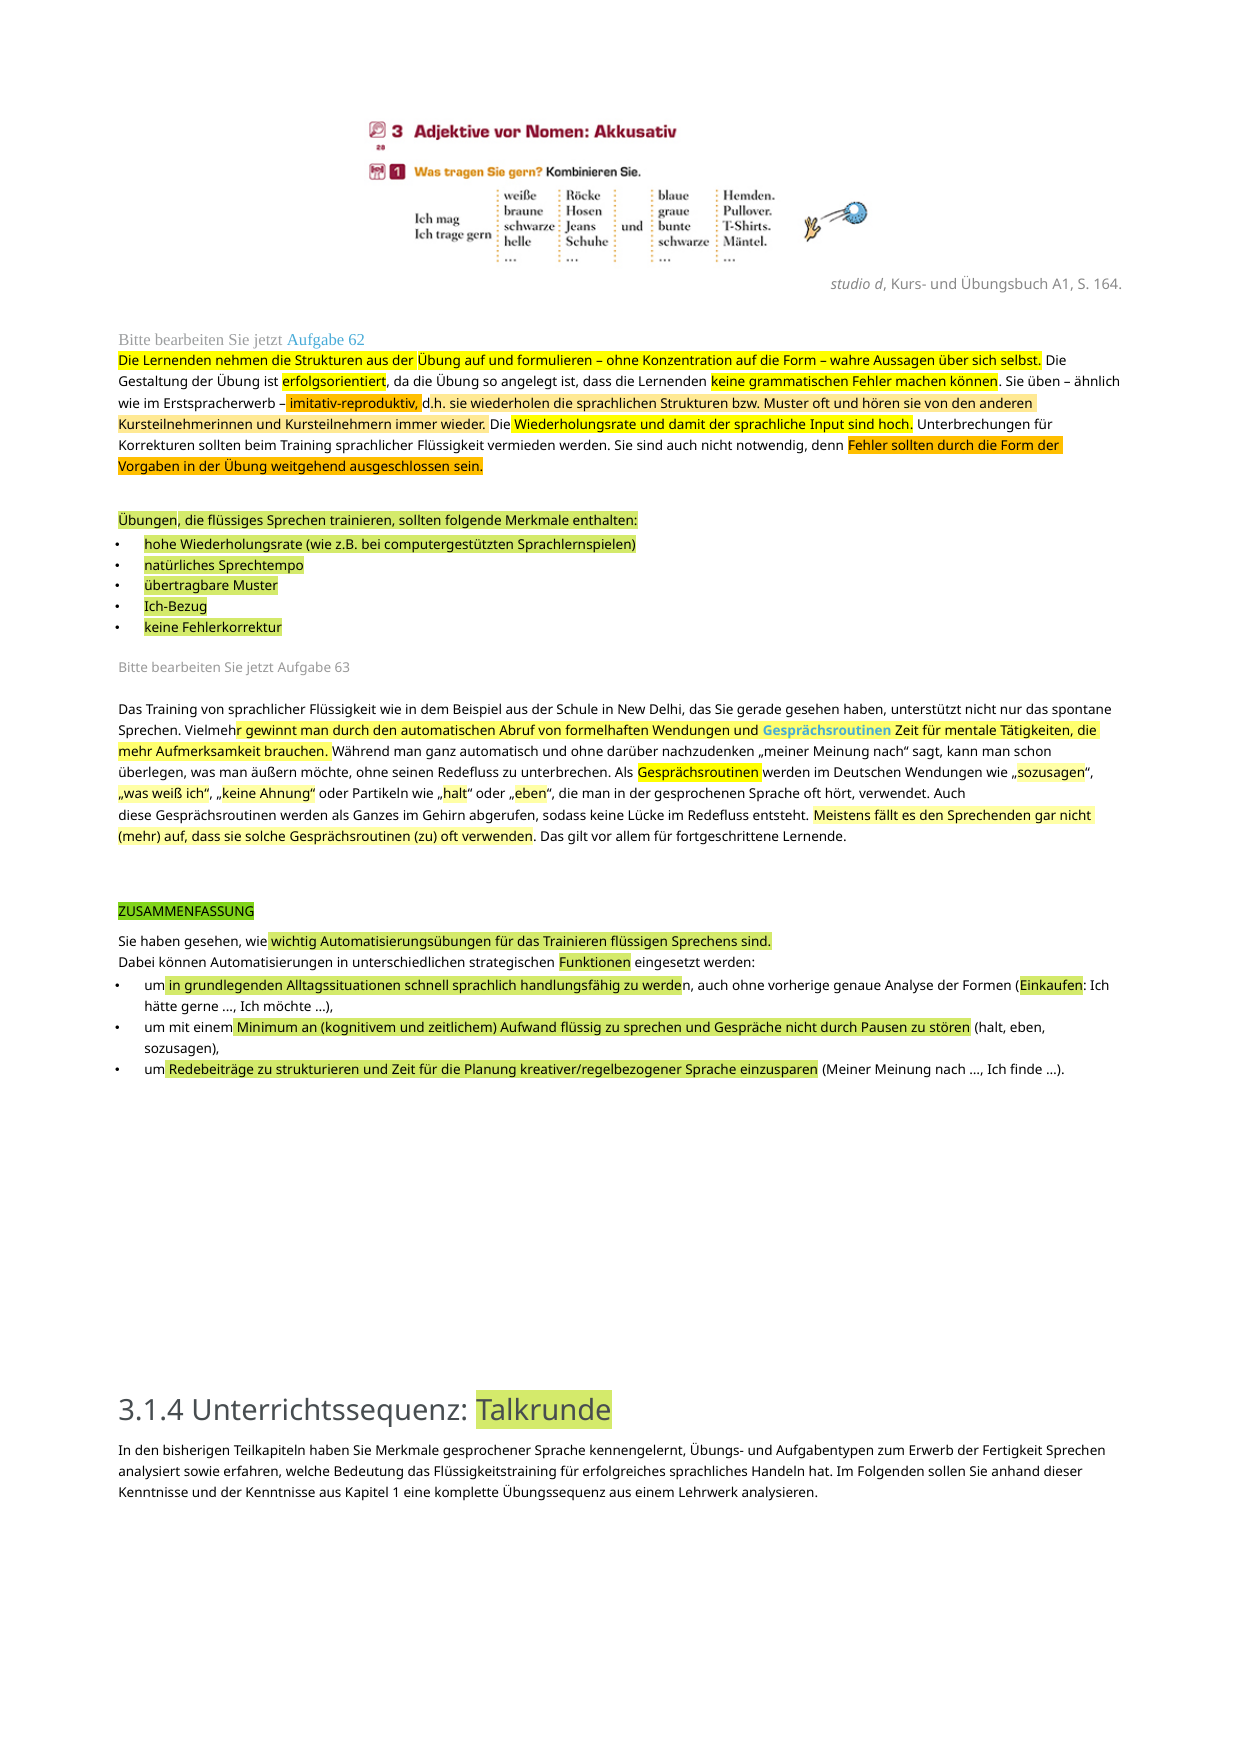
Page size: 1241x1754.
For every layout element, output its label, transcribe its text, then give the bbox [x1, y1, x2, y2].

text Dabei können Automatisierungen in unterschiedlichen strategischen Funktionen eingesetzt werden: [118, 953, 1122, 971]
list Ich-Bezug [118, 595, 1122, 616]
text Übungen, die flüssiges Sprechen trainieren, sollten folgende Merkmale enthalten: [118, 511, 1122, 529]
subtitle ZUSAMMENFASSUNG [118, 902, 1122, 920]
text Bitte bearbeiten Sie jetzt Aufgabe 63 [118, 658, 1122, 676]
list um Redebeiträge zu strukturieren und Zeit für die Planung kreativer/regelbezogener Sprache einzusparen (Meiner Meinung nach …, Ich finde …). [118, 1057, 1122, 1078]
list übertragbare Muster [118, 574, 1122, 595]
text Die Lernenden nehmen die Strukturen aus der Übung auf und formulieren – ohne Konzentration auf die Form – wahre Aussagen über sich selbst. Die Gestaltung der Übung ist erfolgsorientiert, da die Übung so angelegt ist, dass die Lernenden keine grammatischen Fehler machen können. Sie üben – ähnlich wie im Erstspracherwerb – imitativ-reproduktiv, d.h. sie wiederholen die sprachlichen Strukturen bzw. Muster oft und hören sie von den anderen Kursteilnehmerinnen und Kursteilnehmern immer wieder. Die Wiederholungsrate und damit der sprachliche Input sind hoch. Unterbrechungen für Korrekturen sollten beim Training sprachlicher Flüssigkeit vermieden werden. Sie sind auch nicht notwendig, denn Fehler sollten durch die Form der Vorgaben in der Übung weitgehend ausgeschlossen sein. [118, 351, 1122, 475]
list um in grundlegenden Alltagssituationen schnell sprachlich handlungsfähig zu werden, auch ohne vorherige genaue Analyse der Formen (Einkaufen: Ich hätte gerne ..., Ich möchte …), [118, 974, 1122, 1016]
subtitle 3.1.4 Unterrichtssequenz: Talkrunde [118, 1389, 1122, 1429]
text studio d, Kurs- und Übungsbuch A1, S. 164. [118, 273, 1122, 293]
text Das Training von sprachlicher Flüssigkeit wie in dem Beispiel aus der Schule in New Delhi, das Sie gerade gesehen haben, unterstützt nicht nur das spontane Sprechen. Vielmehr gewinnt man durch den automatischen Abruf von formelhaften Wendungen und Gesprächsroutinen Zeit für mentale Tätigkeiten, die mehr Aufmerksamkeit brauchen. Während man ganz automatisch und ohne darüber nachzudenken „meiner Meinung nach“ sagt, kann man schon überlegen, was man äußern möchte, ohne seinen Redefluss zu unterbrechen. Als Gesprächsroutinen werden im Deutschen Wendungen wie „sozusagen“, „was weiß ich“, „keine Ahnung“ oder Partikeln wie „halt“ oder „eben“, die man in der gesprochenen Sprache oft hört, verwendet. Auch diese Gesprächsroutinen werden als Ganzes im Gehirn abgerufen, sodass keine Lücke im Redefluss entsteht. Meistens fällt es den Sprechenden gar nicht (mehr) auf, dass sie solche Gesprächsroutinen (zu) oft verwenden. Das gilt vor allem für fortgeschrittene Lernende. [118, 700, 1122, 845]
list keine Fehlerkorrektur [118, 616, 1122, 636]
text Bitte bearbeiten Sie jetzt Aufgabe 62 [118, 329, 1122, 348]
list natürliches Sprechtempo [118, 553, 1122, 574]
picture [363, 118, 877, 270]
list hohe Wiederholungsrate (wie z.B. bei computergestützten Sprachlernspielen) [118, 532, 1122, 553]
list um mit einem Minimum an (kognitivem und zeitlichem) Aufwand flüssig zu sprechen und Gespräche nicht durch Pausen zu stören (halt, eben, sozusagen), [118, 1016, 1122, 1057]
text Sie haben gesehen, wie wichtig Automatisierungsübungen für das Trainieren flüssigen Sprechens sind. [118, 932, 1122, 950]
text In den bisherigen Teilkapiteln haben Sie Merkmale gesprochener Sprache kennengelernt, Übungs- und Aufgabentypen zum Erwerb der Fertigkeit Sprechen analysiert sowie erfahren, welche Bedeutung das Flüssigkeitstraining für erfolgreiches sprachliches Handeln hat. Im Folgenden sollen Sie anhand dieser Kenntnisse und der Kenntnisse aus Kapitel 1 eine komplette Übungssequenz aus einem Lehrwerk analysieren. [118, 1441, 1122, 1501]
